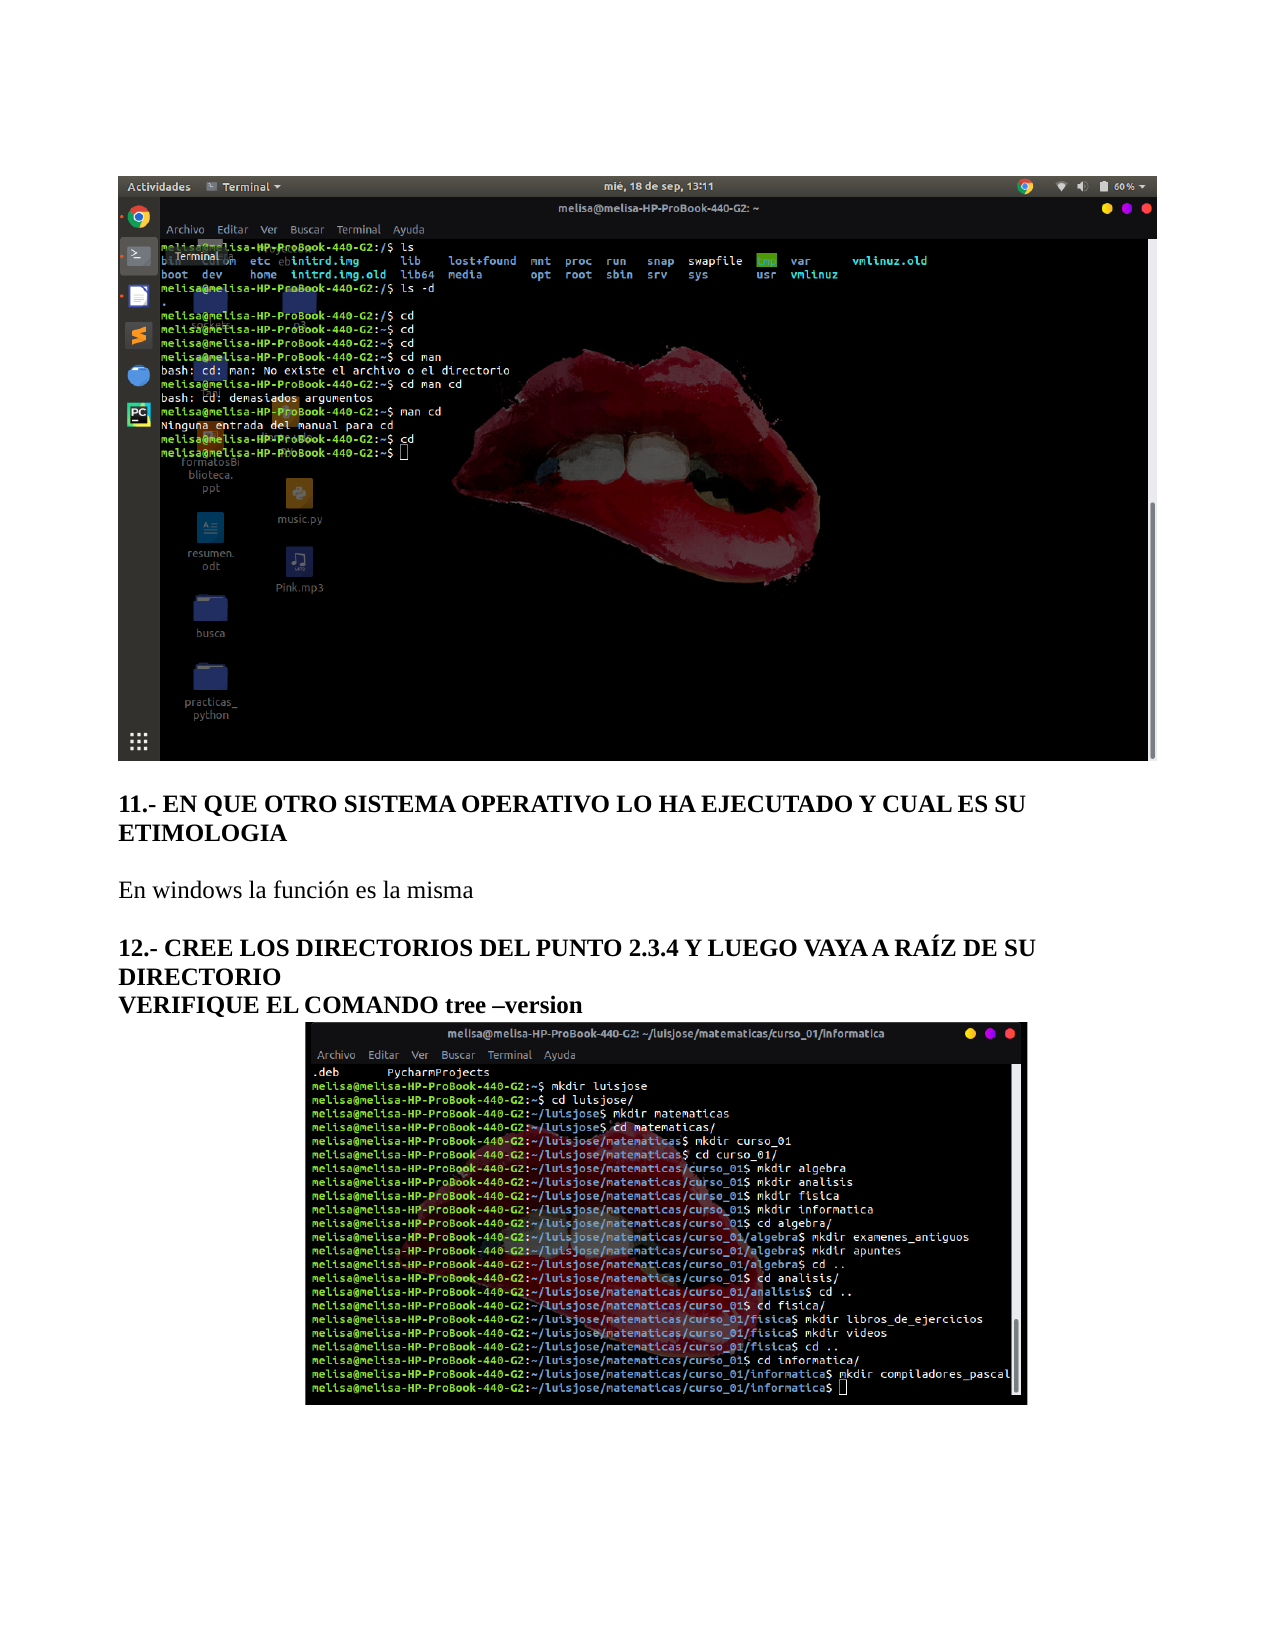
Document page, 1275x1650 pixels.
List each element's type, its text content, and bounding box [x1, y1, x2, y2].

text En windows la función es la misma [118, 875, 1157, 904]
picture [305, 1022, 1028, 1405]
picture [118, 176, 1157, 761]
text 11.- EN QUE OTRO SISTEMA OPERATIVO LO HA EJECUTADO Y CUAL ES SU ETIMOLOGIA [118, 789, 1157, 847]
text 12.- CREE LOS DIRECTORIOS DEL PUNTO 2.3.4 Y LUEGO VAYA A RAÍZ DE SU DIRECTORIO VERIFIQUE EL COMANDO tree –version [118, 933, 1157, 1019]
